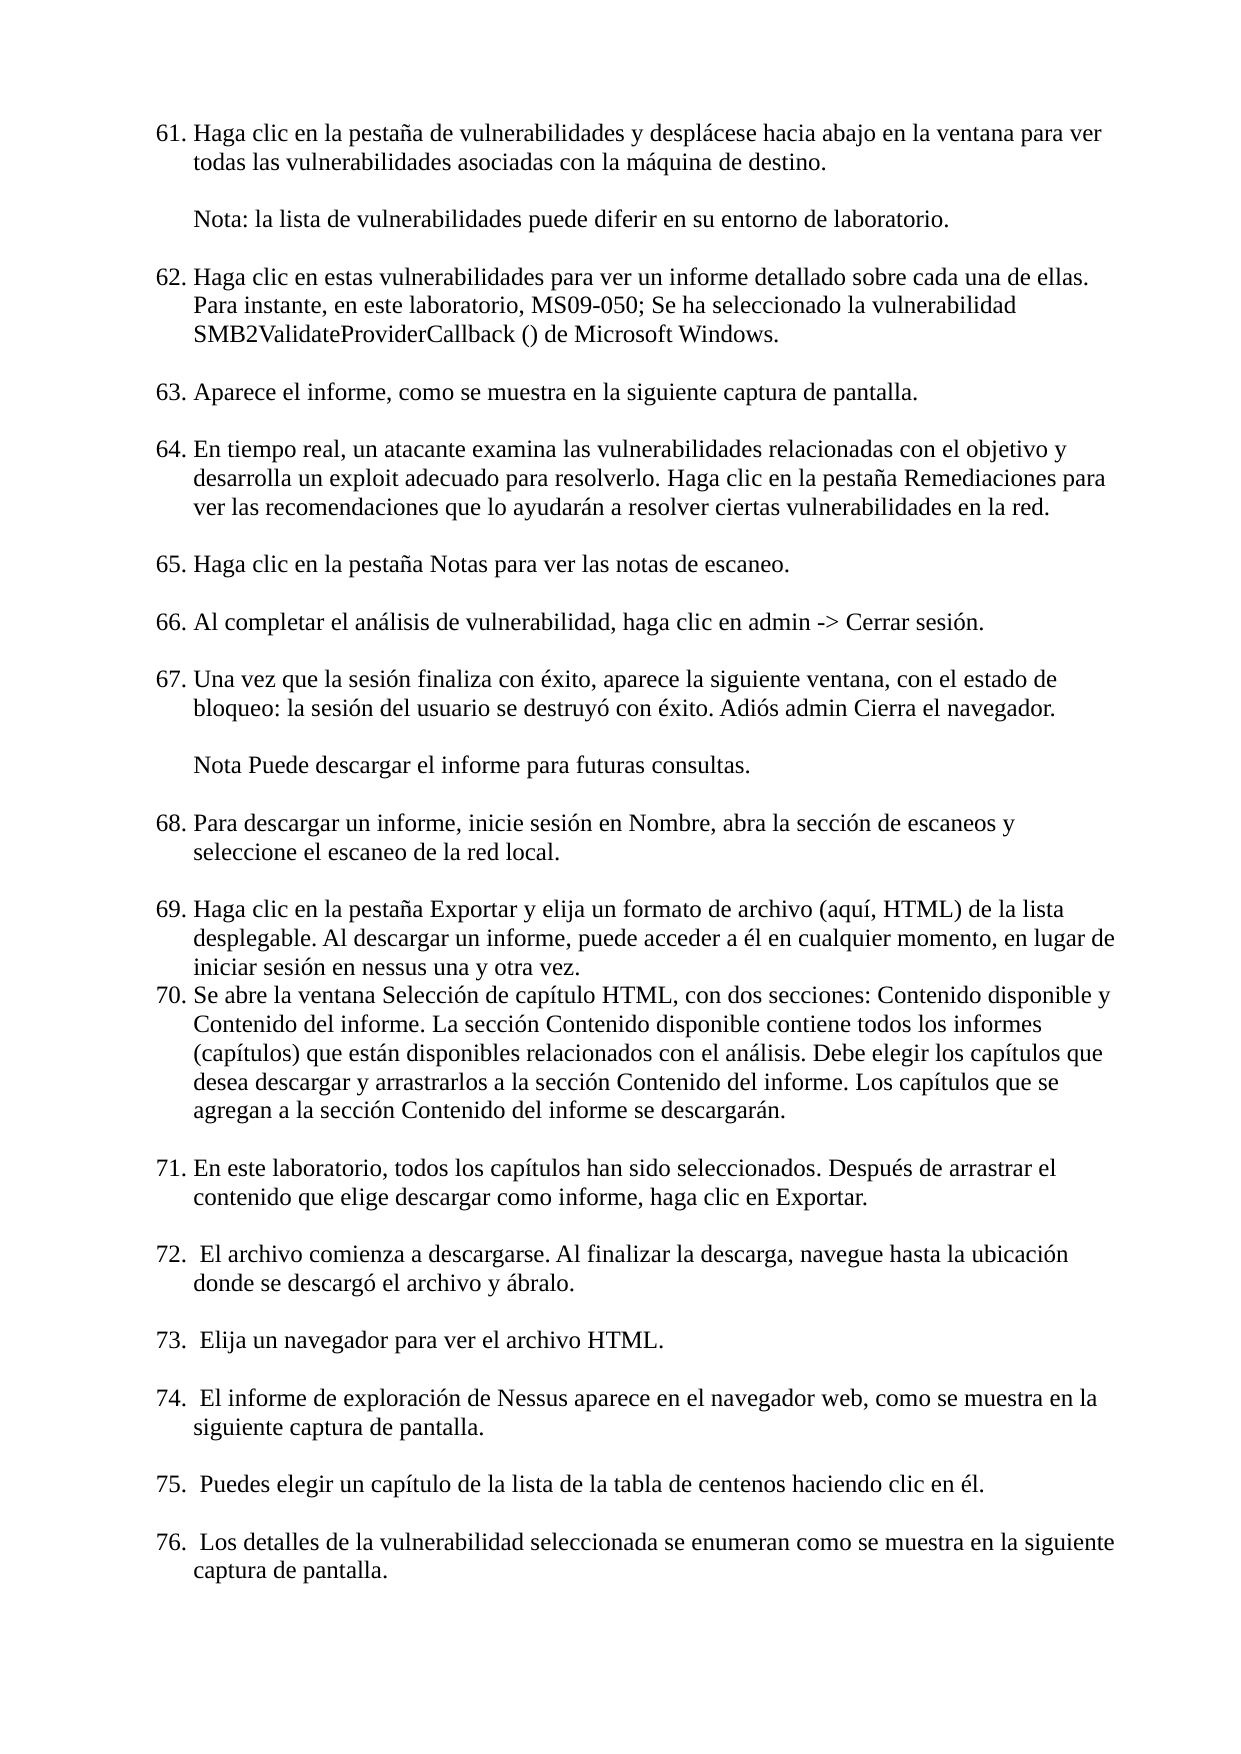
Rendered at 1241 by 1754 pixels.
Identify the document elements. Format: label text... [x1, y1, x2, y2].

list En este laboratorio, todos los capítulos han sido seleccionados. Después de arrastrar el contenido que elige descargar como informe, haga clic en Exportar. [156, 1153, 1122, 1211]
list Para descargar un informe, inicie sesión en Nombre, abra la sección de escaneos y seleccione el escaneo de la red local. [156, 808, 1122, 866]
list El archivo comienza a descargarse. Al finalizar la descarga, navegue hasta la ubicación donde se descargó el archivo y ábralo. [156, 1239, 1122, 1297]
list Nota: la lista de vulnerabilidades puede diferir en su entorno de laboratorio. [156, 204, 1122, 233]
list Haga clic en la pestaña Notas para ver las notas de escaneo. [156, 549, 1122, 578]
list Los detalles de la vulnerabilidad seleccionada se enumeran como se muestra en la siguiente captura de pantalla. [156, 1527, 1122, 1584]
list Elija un navegador para ver el archivo HTML. [156, 1326, 1122, 1354]
list Haga clic en la pestaña de vulnerabilidades y desplácese hacia abajo en la ventana para ver todas las vulnerabilidades asociadas con la máquina de destino. [156, 118, 1122, 176]
list Una vez que la sesión finaliza con éxito, aparece la siguiente ventana, con el estado de bloqueo: la sesión del usuario se destruyó con éxito. Adiós admin Cierra el navegador. [156, 664, 1122, 722]
list Haga clic en estas vulnerabilidades para ver un informe detallado sobre cada una de ellas. Para instante, en este laboratorio, MS09-050; Se ha seleccionado la vulnerabilidad SMB2ValidateProviderCallback () de Microsoft Windows. [156, 262, 1122, 348]
list Al completar el análisis de vulnerabilidad, haga clic en admin -> Cerrar sesión. [156, 607, 1122, 636]
list Nota Puede descargar el informe para futuras consultas. [156, 751, 1122, 779]
list Se abre la ventana Selección de capítulo HTML, con dos secciones: Contenido disponible y Contenido del informe. La sección Contenido disponible contiene todos los informes (capítulos) que están disponibles relacionados con el análisis. Debe elegir los capítulos que desea descargar y arrastrarlos a la sección Contenido del informe. Los capítulos que se agregan a la sección Contenido del informe se descargarán. [156, 981, 1122, 1124]
list Aparece el informe, como se muestra en la siguiente captura de pantalla. [156, 377, 1122, 406]
list El informe de exploración de Nessus aparece en el navegador web, como se muestra en la siguiente captura de pantalla. [156, 1383, 1122, 1441]
list Haga clic en la pestaña Exportar y elija un formato de archivo (aquí, HTML) de la lista desplegable. Al descargar un informe, puede acceder a él en cualquier momento, en lugar de iniciar sesión en nessus una y otra vez. [156, 894, 1122, 981]
list En tiempo real, un atacante examina las vulnerabilidades relacionadas con el objetivo y desarrolla un exploit adecuado para resolverlo. Haga clic en la pestaña Remediaciones para ver las recomendaciones que lo ayudarán a resolver ciertas vulnerabilidades en la red. [156, 434, 1122, 521]
list Puedes elegir un capítulo de la lista de la tabla de centenos haciendo clic en él. [156, 1469, 1122, 1498]
